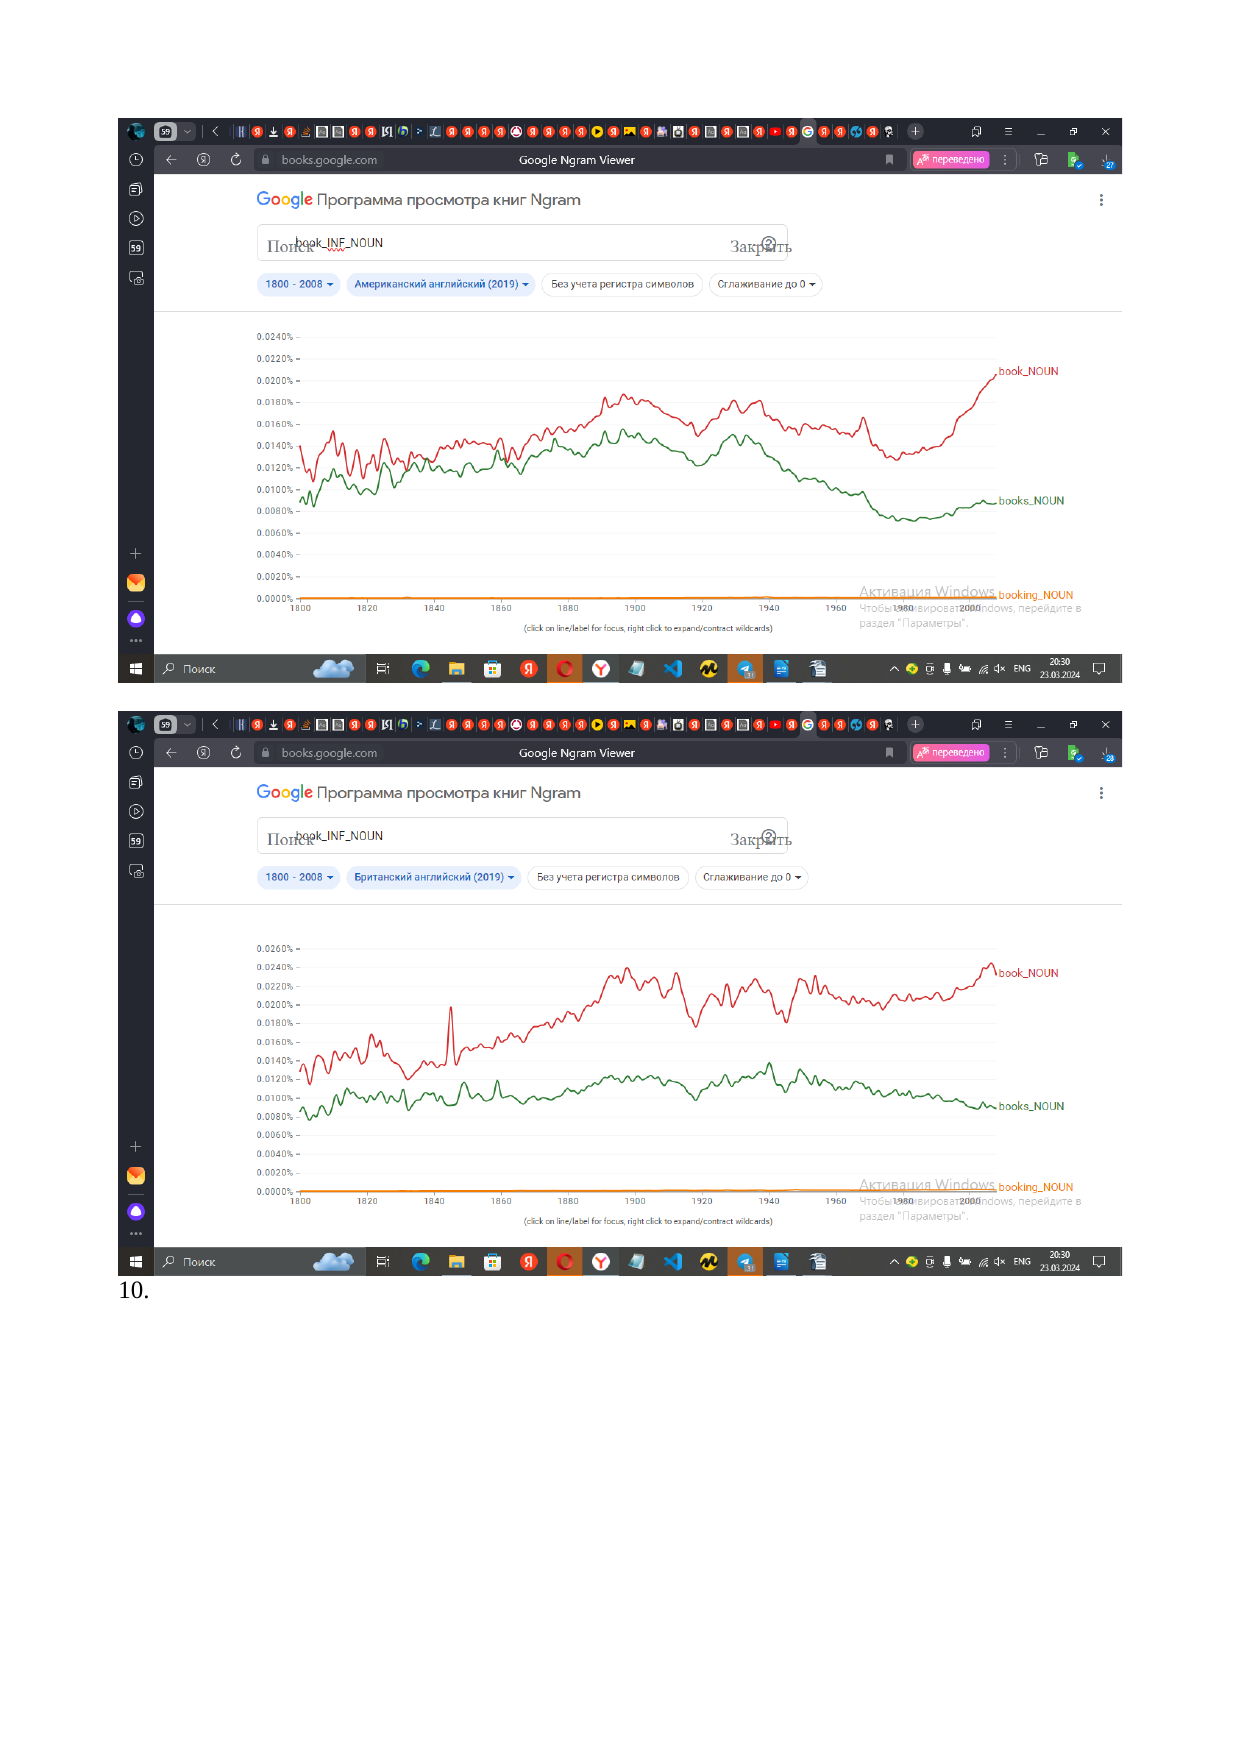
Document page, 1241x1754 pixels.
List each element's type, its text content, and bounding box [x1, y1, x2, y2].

text 10. [118, 1276, 1122, 1304]
picture [118, 711, 1123, 1276]
picture [118, 118, 1123, 683]
